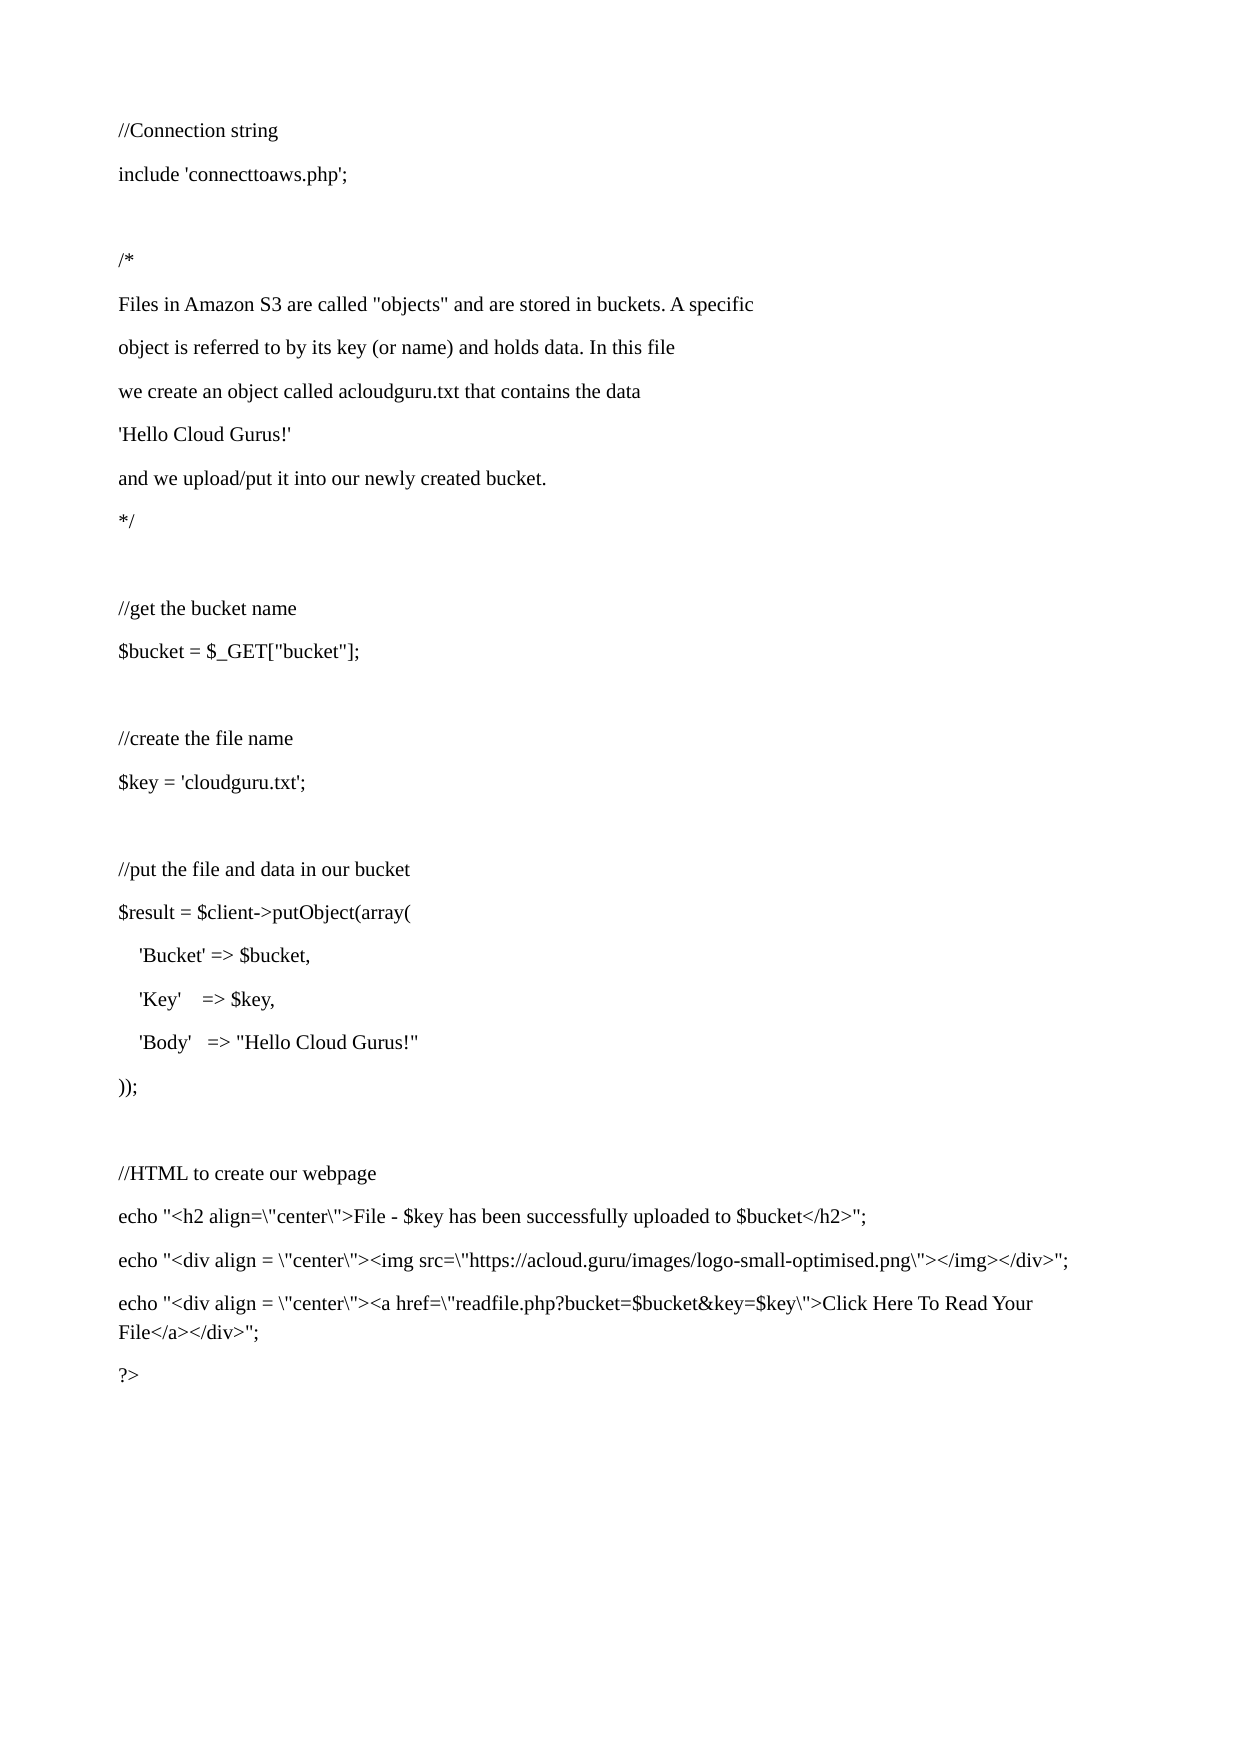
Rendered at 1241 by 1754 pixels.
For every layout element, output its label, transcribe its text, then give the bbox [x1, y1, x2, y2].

text $result = $client->putObject(array( [118, 900, 1122, 924]
text echo "<div align = \"center\"><a href=\"readfile.php?bucket=$bucket&key=$key\">Click Here To Read Your File</a></div>"; [118, 1291, 1122, 1344]
text and we upload/put it into our newly created bucket. [118, 466, 1122, 490]
text 'Bucket' => $bucket, [118, 943, 1122, 967]
text $bucket = $_GET["bucket"]; [118, 639, 1122, 663]
text we create an object called acloudguru.txt that contains the data [118, 379, 1122, 403]
text //HTML to create our webpage [118, 1161, 1122, 1185]
text //create the file name [118, 726, 1122, 750]
text //get the bucket name [118, 596, 1122, 620]
text object is referred to by its key (or name) and holds data. In this file [118, 335, 1122, 359]
text 'Hello Cloud Gurus!' [118, 422, 1122, 446]
text include 'connecttoaws.php'; [118, 162, 1122, 186]
text //Connection string [118, 118, 1122, 142]
text //put the file and data in our bucket [118, 857, 1122, 881]
text ?> [118, 1363, 1122, 1387]
text 'Body' => "Hello Cloud Gurus!" [118, 1030, 1122, 1054]
text /* [118, 248, 1122, 272]
text 'Key' => $key, [118, 987, 1122, 1011]
text $key = 'cloudguru.txt'; [118, 770, 1122, 794]
text echo "<div align = \"center\"><img src=\"https://acloud.guru/images/logo-small-optimised.png\"></img></div>"; [118, 1247, 1122, 1272]
text )); [118, 1074, 1122, 1098]
text */ [118, 509, 1122, 533]
text Files in Amazon S3 are called "objects" and are stored in buckets. A specific [118, 292, 1122, 316]
text echo "<h2 align=\"center\">File - $key has been successfully uploaded to $bucket</h2>"; [118, 1204, 1122, 1228]
